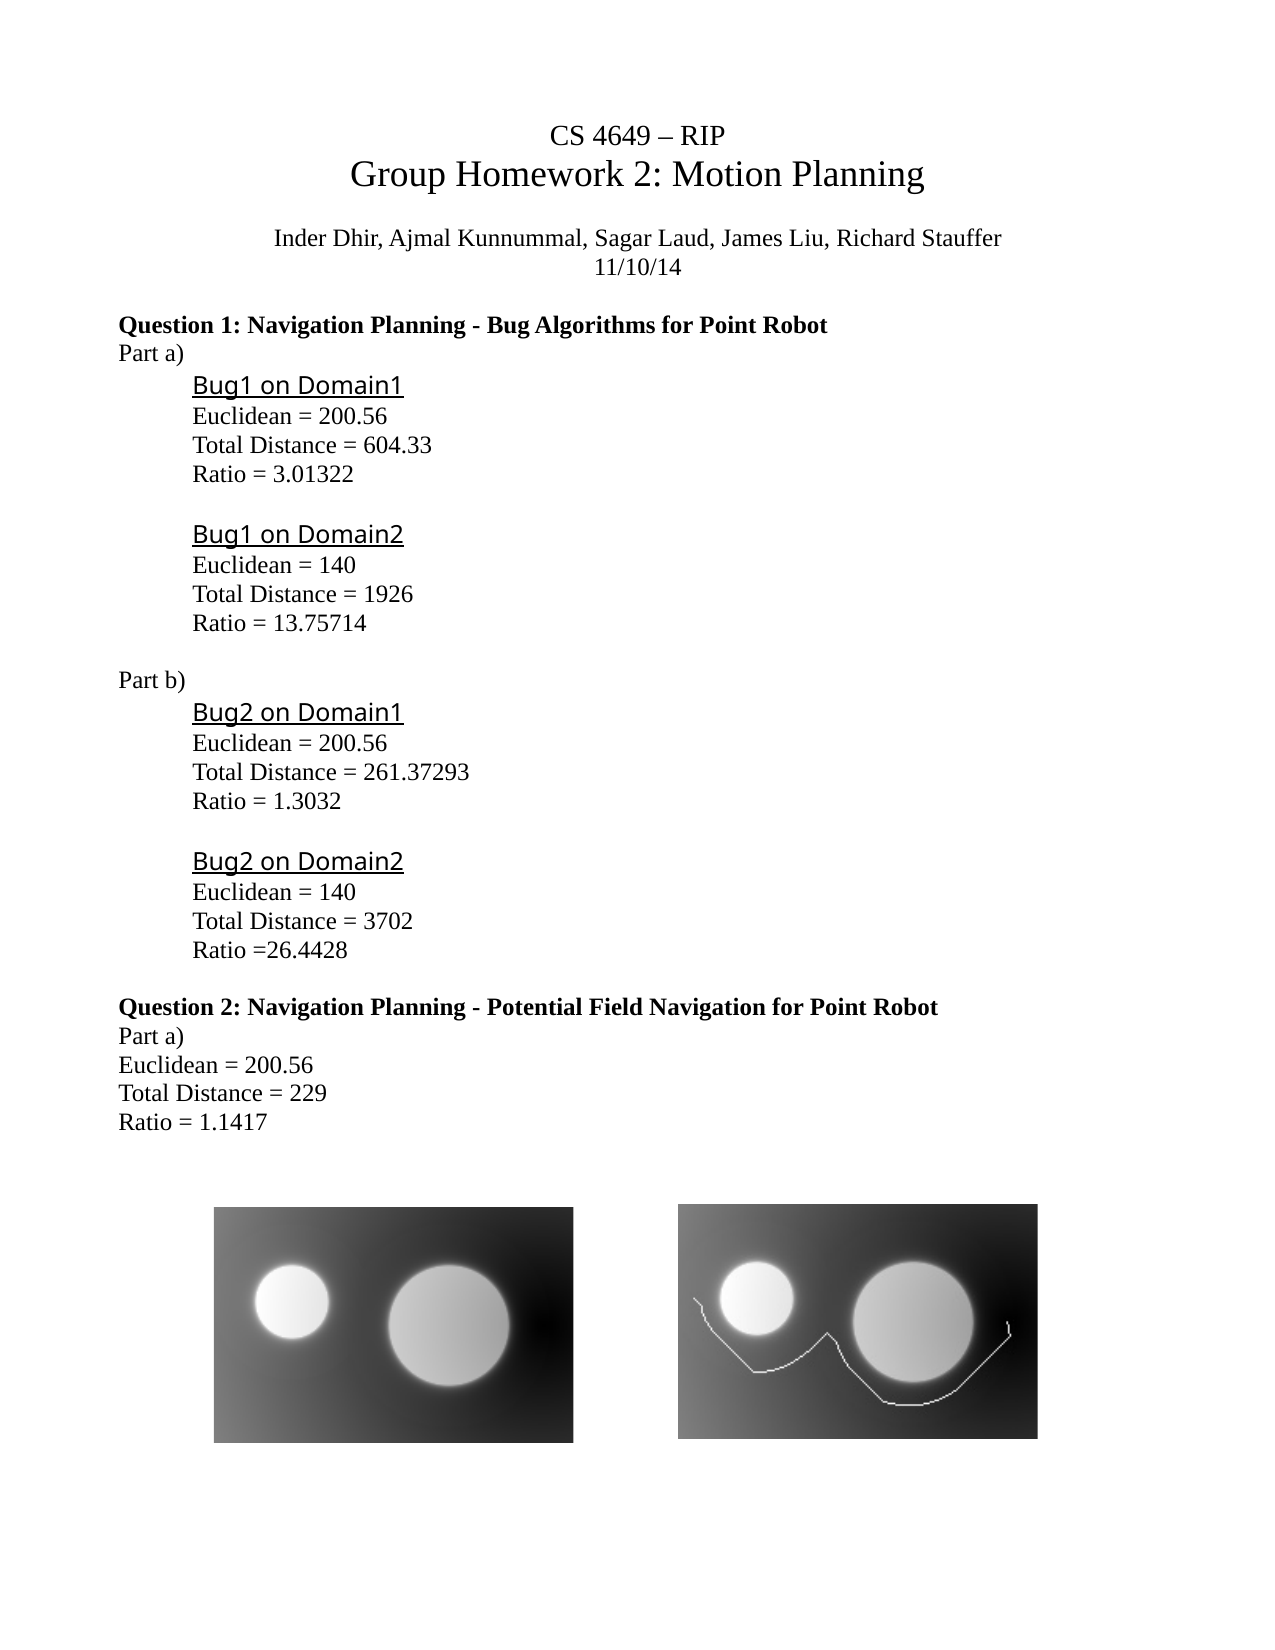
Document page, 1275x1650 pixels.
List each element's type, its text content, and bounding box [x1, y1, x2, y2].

picture [678, 1204, 1038, 1439]
text 11/10/14 [118, 252, 1157, 281]
text Ratio = 3.01322 [118, 459, 1157, 488]
text Euclidean = 200.56 [118, 1050, 1157, 1078]
text Total Distance = 604.33 [118, 430, 1157, 459]
text Bug2 on Domain1 [118, 694, 1157, 728]
text Euclidean = 140 [118, 550, 1157, 579]
text Part b) [118, 665, 1157, 694]
text Bug1 on Domain2 [118, 516, 1157, 550]
text Ratio = 1.1417 [118, 1107, 1157, 1136]
text Total Distance = 261.37293 [118, 757, 1157, 786]
text Part a) [118, 338, 1157, 367]
picture [213, 1207, 574, 1443]
text Euclidean = 200.56 [118, 401, 1157, 430]
text Part a) [118, 1021, 1157, 1050]
text Total Distance = 3702 [118, 906, 1157, 935]
text Total Distance = 1926 [118, 579, 1157, 608]
text Inder Dhir, Ajmal Kunnummal, Sagar Laud, James Liu, Richard Stauffer [118, 223, 1157, 252]
text Bug2 on Domain2 [118, 843, 1157, 877]
text Ratio = 1.3032 [118, 786, 1157, 814]
text Ratio =26.4428 [118, 935, 1157, 963]
text Question 2: Navigation Planning - Potential Field Navigation for Point Robot [118, 992, 1157, 1021]
text Bug1 on Domain1 [118, 367, 1157, 401]
text Ratio = 13.75714 [118, 608, 1157, 637]
text CS 4649 – RIP [118, 118, 1157, 152]
text Total Distance = 229 [118, 1078, 1157, 1107]
text Euclidean = 200.56 [118, 728, 1157, 757]
text Euclidean = 140 [118, 877, 1157, 906]
text Question 1: Navigation Planning - Bug Algorithms for Point Robot [118, 310, 1157, 338]
text Group Homework 2: Motion Planning [118, 152, 1157, 195]
